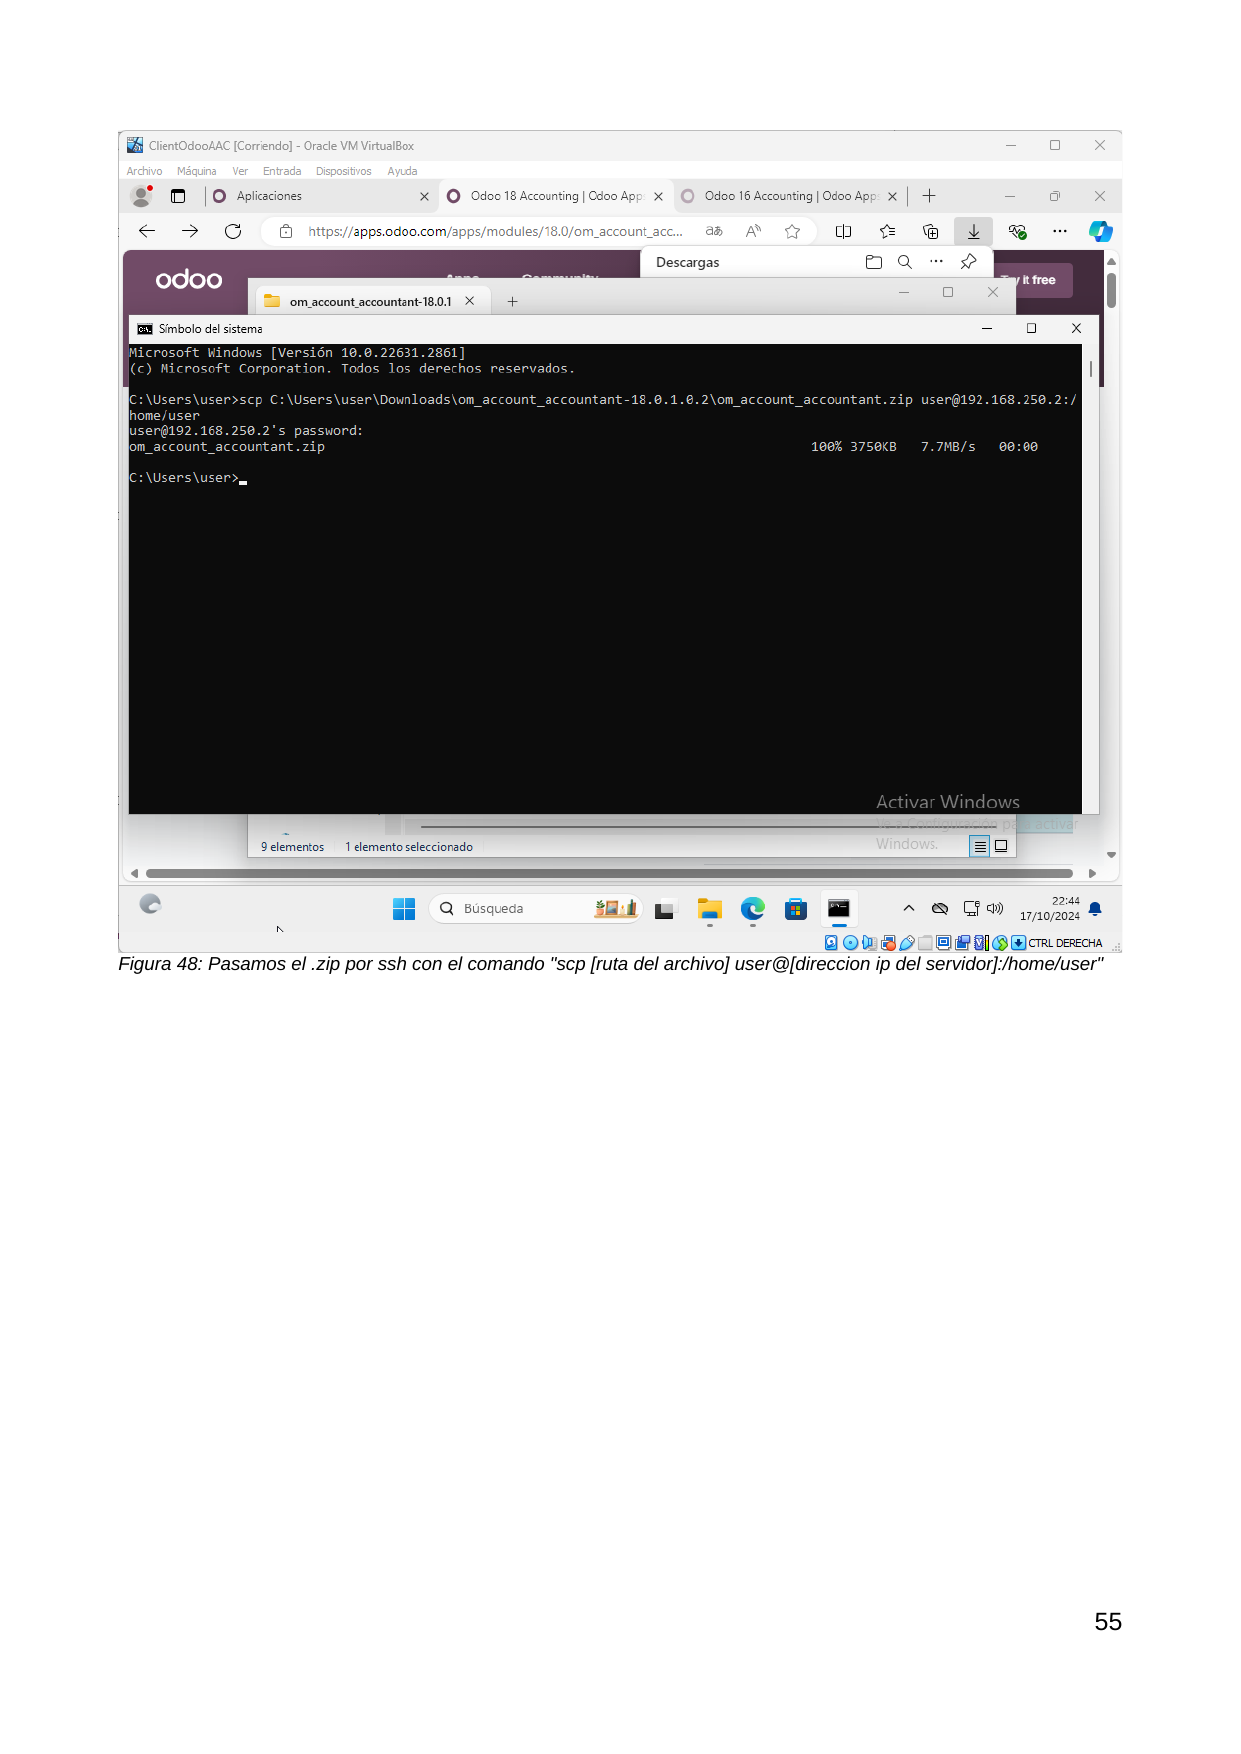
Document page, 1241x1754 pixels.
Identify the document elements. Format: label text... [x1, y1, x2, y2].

picture [118, 130, 1123, 953]
text Figura 48: Pasamos el .zip por ssh con el comando "scp [ruta del archivo] user@[direccion ip del servidor]:/home/user" [118, 953, 1122, 974]
